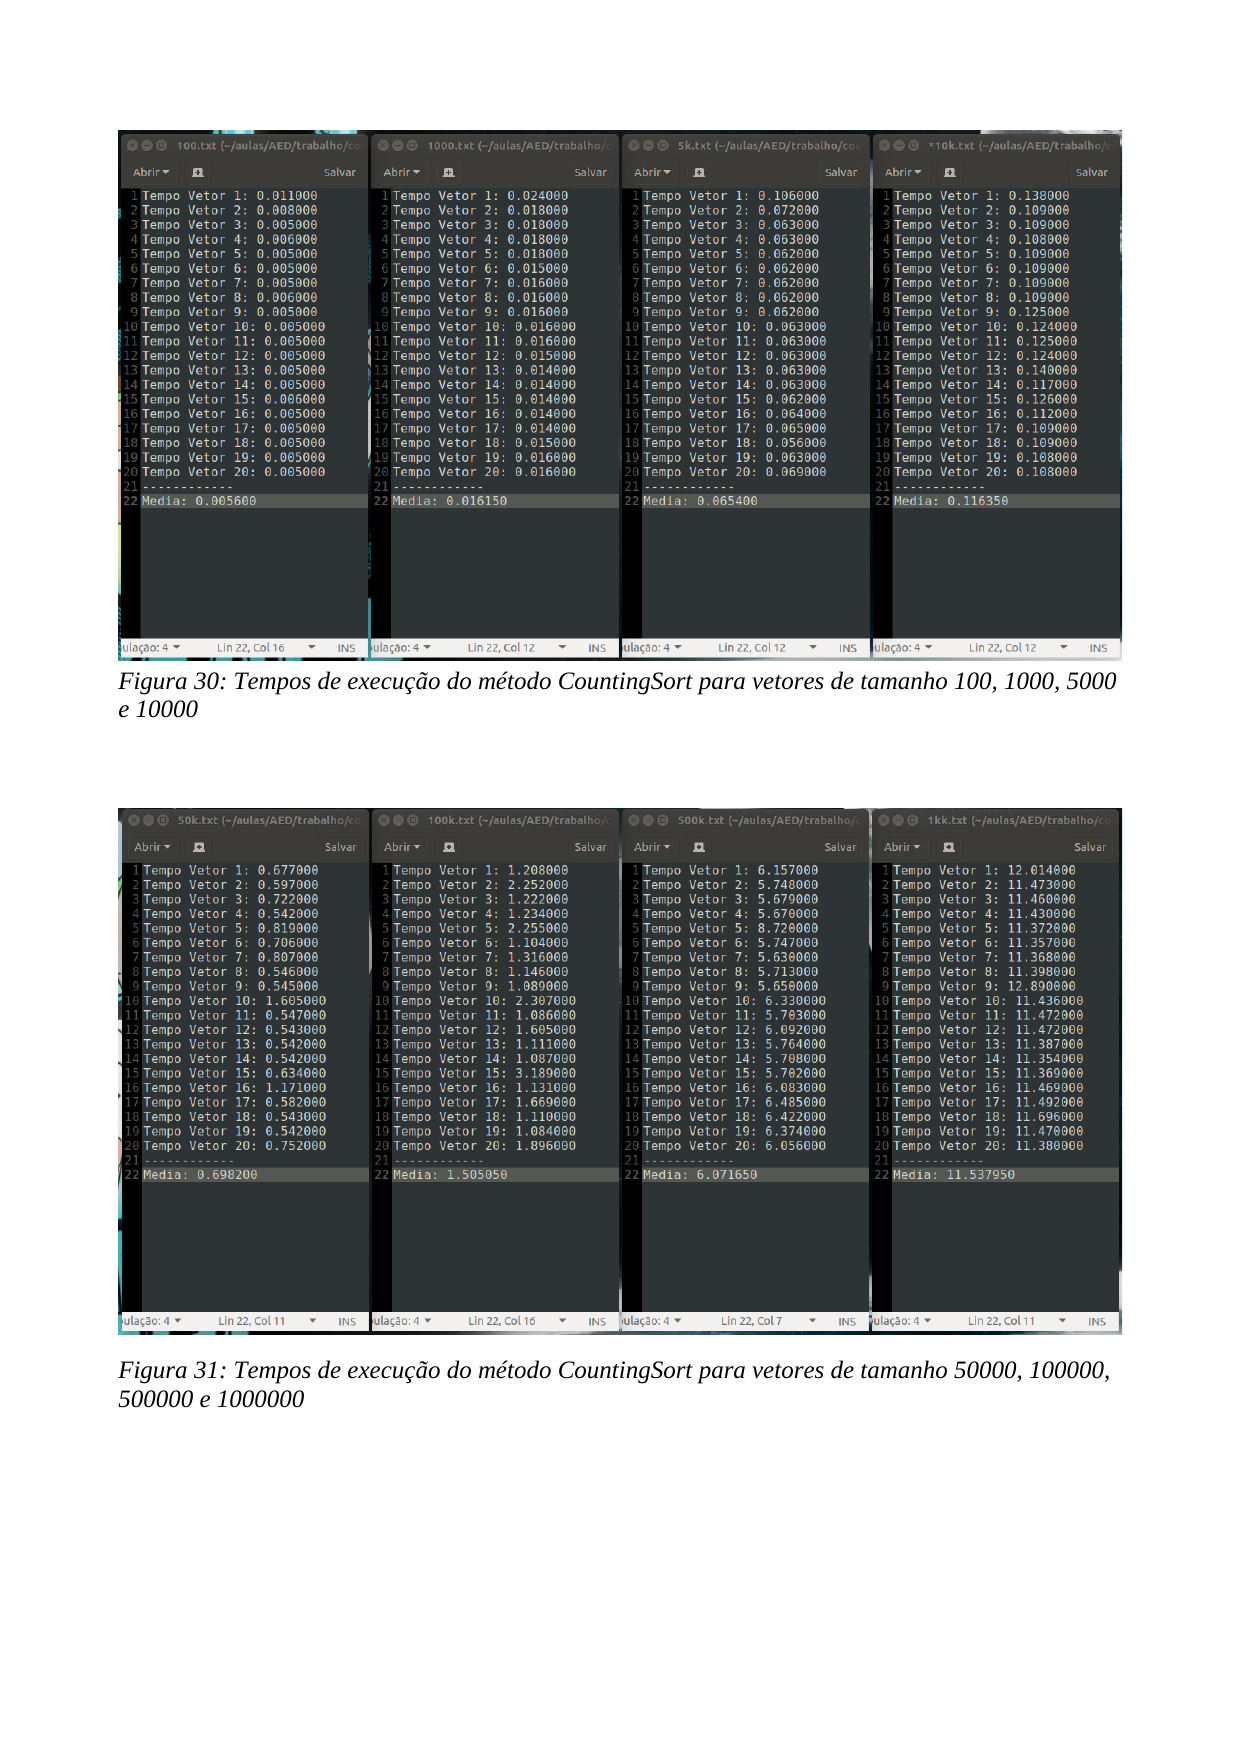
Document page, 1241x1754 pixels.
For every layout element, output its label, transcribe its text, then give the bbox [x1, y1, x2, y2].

text Figura 31: Tempos de execução do método CountingSort para vetores de tamanho 50000, 100000, 500000 e 1000000 [118, 1335, 1122, 1413]
text Figura 30: Tempos de execução do método CountingSort para vetores de tamanho 100, 1000, 5000 e 10000 [118, 661, 1122, 723]
picture [118, 130, 1123, 661]
picture [118, 808, 1123, 1335]
